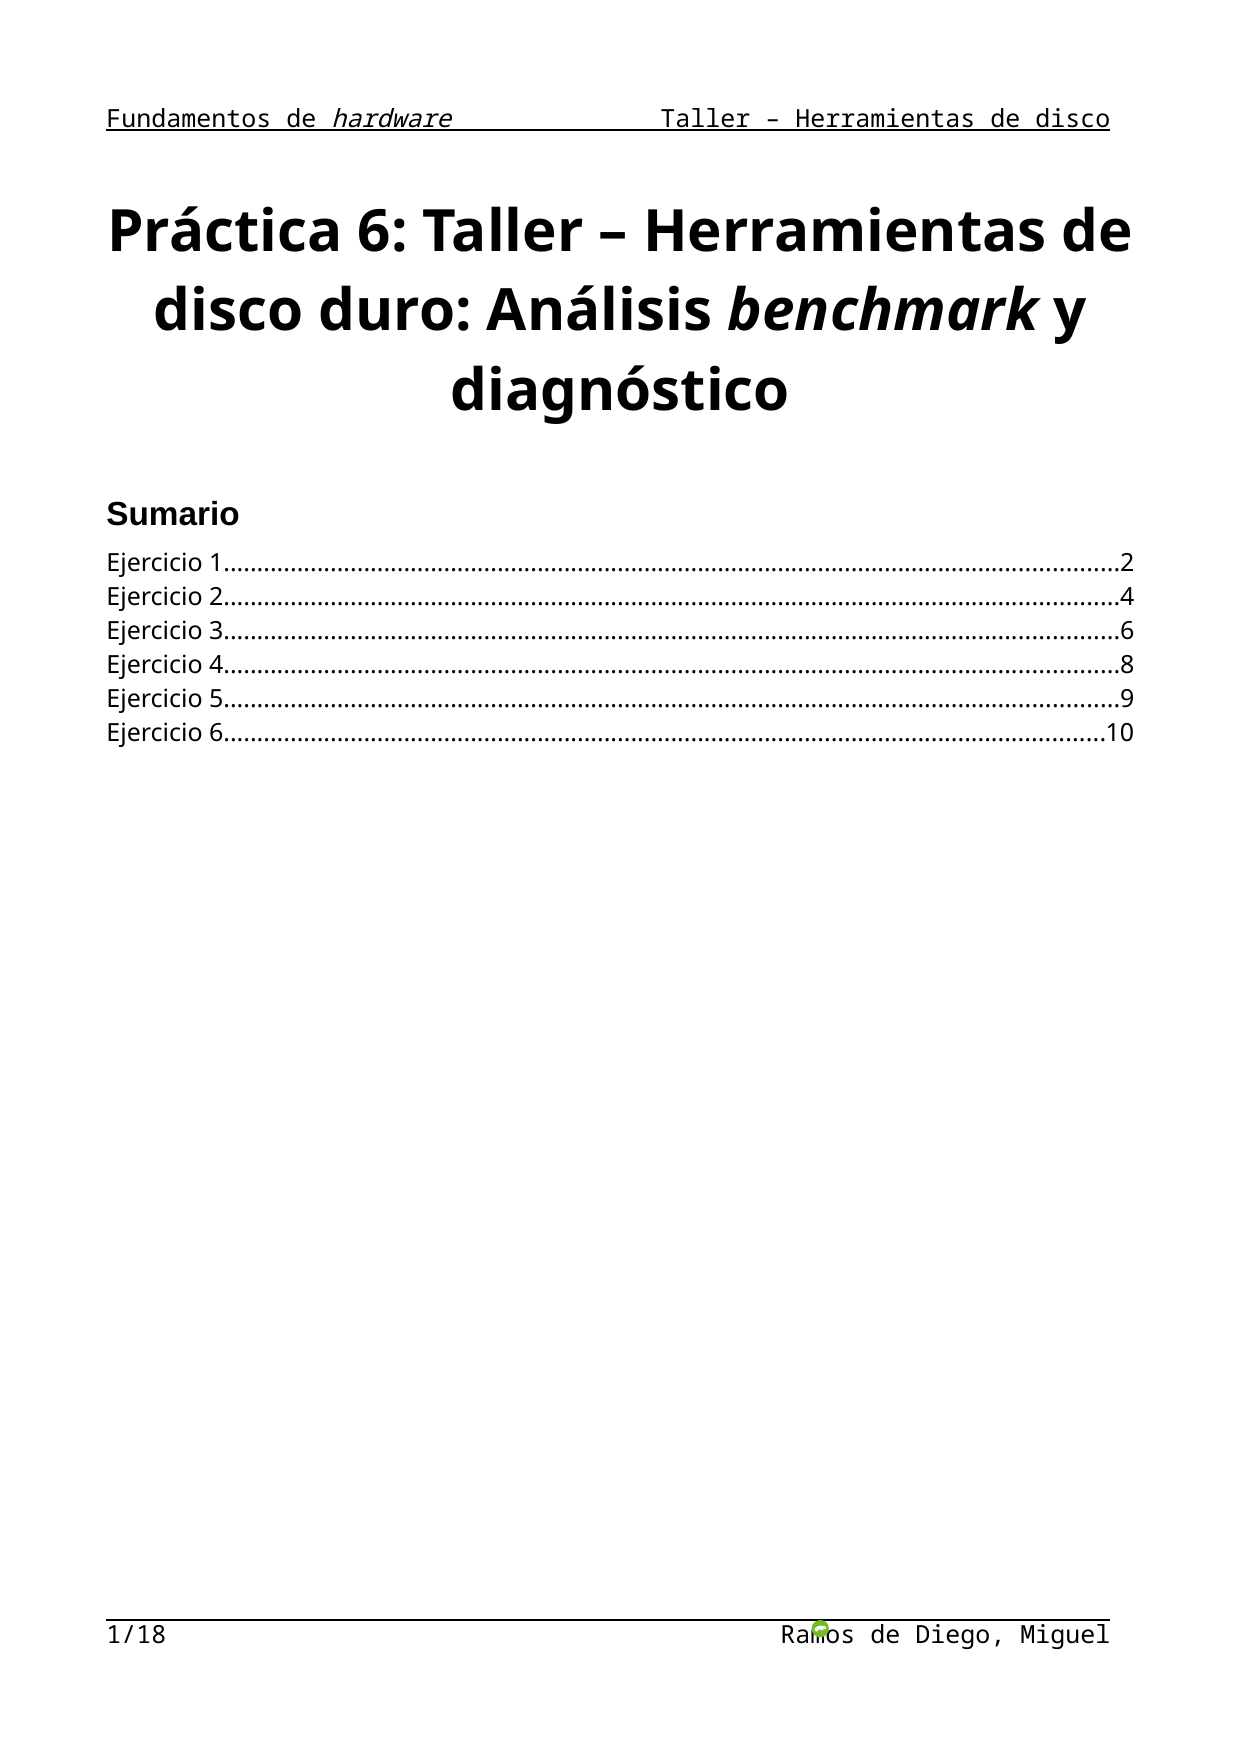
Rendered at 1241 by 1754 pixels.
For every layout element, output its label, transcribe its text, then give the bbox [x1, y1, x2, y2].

title Práctica 6: Taller – Herramientas de disco duro: Análisis benchmark y diagnóstico [106, 189, 1134, 427]
text Ejercicio 6 10 [106, 715, 1134, 749]
text Ejercicio 4 8 [106, 647, 1134, 681]
text Ejercicio 1 2 [106, 544, 1134, 579]
subtitle Sumario [106, 494, 1134, 532]
text Ejercicio 5 9 [106, 681, 1134, 715]
text Ejercicio 3 6 [106, 613, 1134, 647]
text Ejercicio 2 4 [106, 579, 1134, 613]
